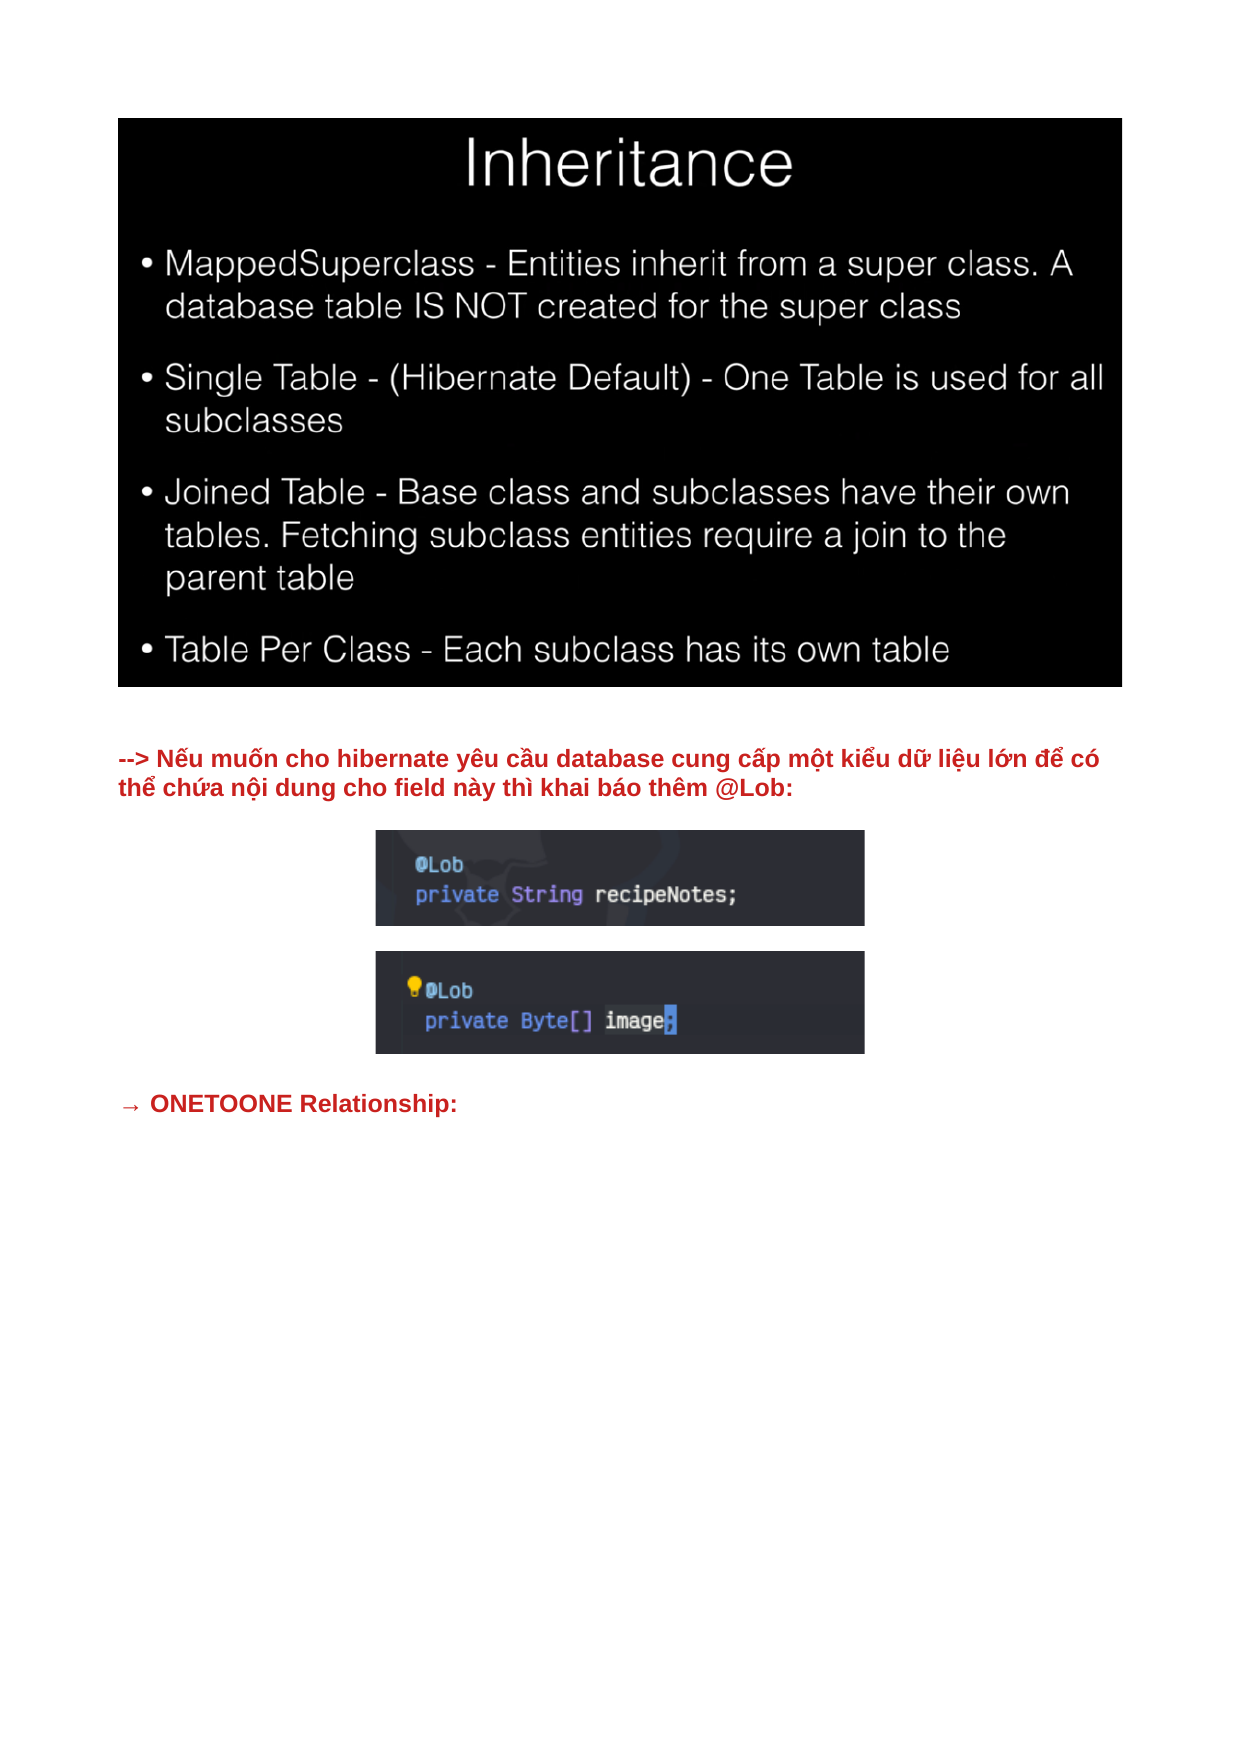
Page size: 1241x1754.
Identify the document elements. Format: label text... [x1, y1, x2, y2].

picture [375, 830, 865, 926]
picture [375, 951, 865, 1054]
text → ONETOONE Relationship: [118, 1089, 1122, 1118]
text --> Nếu muốn cho hibernate yêu cầu database cung cấp một kiểu dữ liệu lớn để có thể chứa nội dung cho field này thì khai báo thêm @Lob: [118, 744, 1122, 802]
picture [118, 118, 1123, 687]
